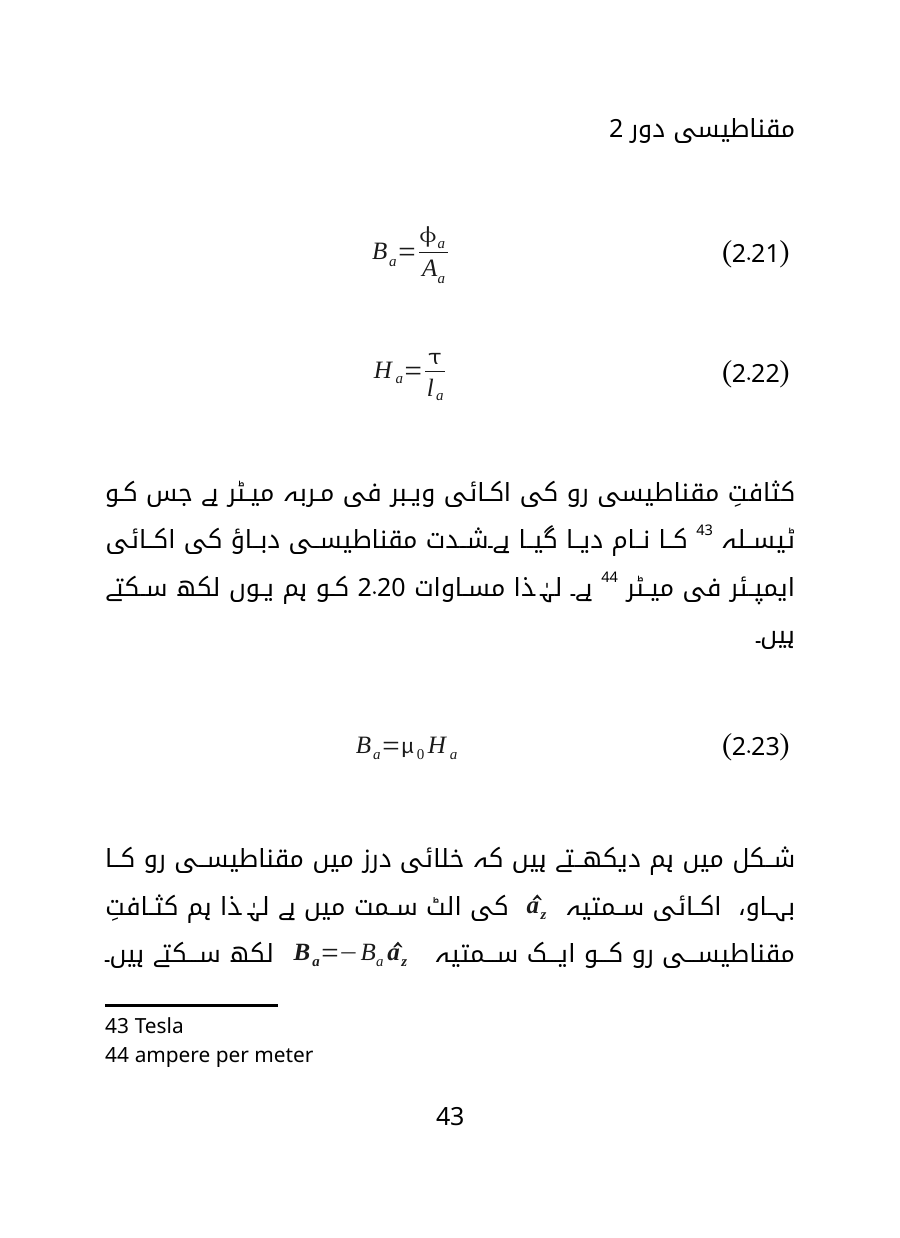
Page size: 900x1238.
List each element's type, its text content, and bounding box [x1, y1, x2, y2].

table_header [105, 718, 699, 789]
text کثافتِ مقناطیسی رو کی اکائی ویبر فی مربہ میٹر ہے جس کو ٹیسلہ کا نام دیا گیا ہے۔شدت مقناطیسی دباؤ کی اکائی ایمپئر فی میٹر ہے۔ لہٰذا مساوات 2.20 کو ہم یوں لکھ سکتے ہیں۔ [105, 469, 795, 659]
table_header (2.21) [705, 216, 795, 304]
text Tesla [105, 1012, 795, 1040]
table_header (2.22) [705, 339, 795, 423]
text شکل میں ہم دیکھتے ہیں کہ خلائی درز میں مقناطیسی رو کا بہاو، اکائی سمتیہکی الٹ سمت میں ہے لہٰذا ہم کثافتِ مقناطیسی رو کو ایک سمتیہ لکھ سکتے ہیں۔ اسی طرح خلائی درز میں مقناطیسی دباؤ اکائی سمتیہکی الٹ سمت میں دباؤ ڈال رہا ہے لہٰذا ہم مقناطیسی دباؤ کی شدت کو لکھ سکتے ہیں۔ لہٰذا اس مساوات کو یوں لکھا جا سکتا ہے۔ [105, 836, 795, 978]
table_header (2.23) [699, 718, 795, 789]
table_header [105, 216, 705, 304]
table_header [105, 339, 705, 423]
text ampere per meter [105, 1040, 795, 1068]
